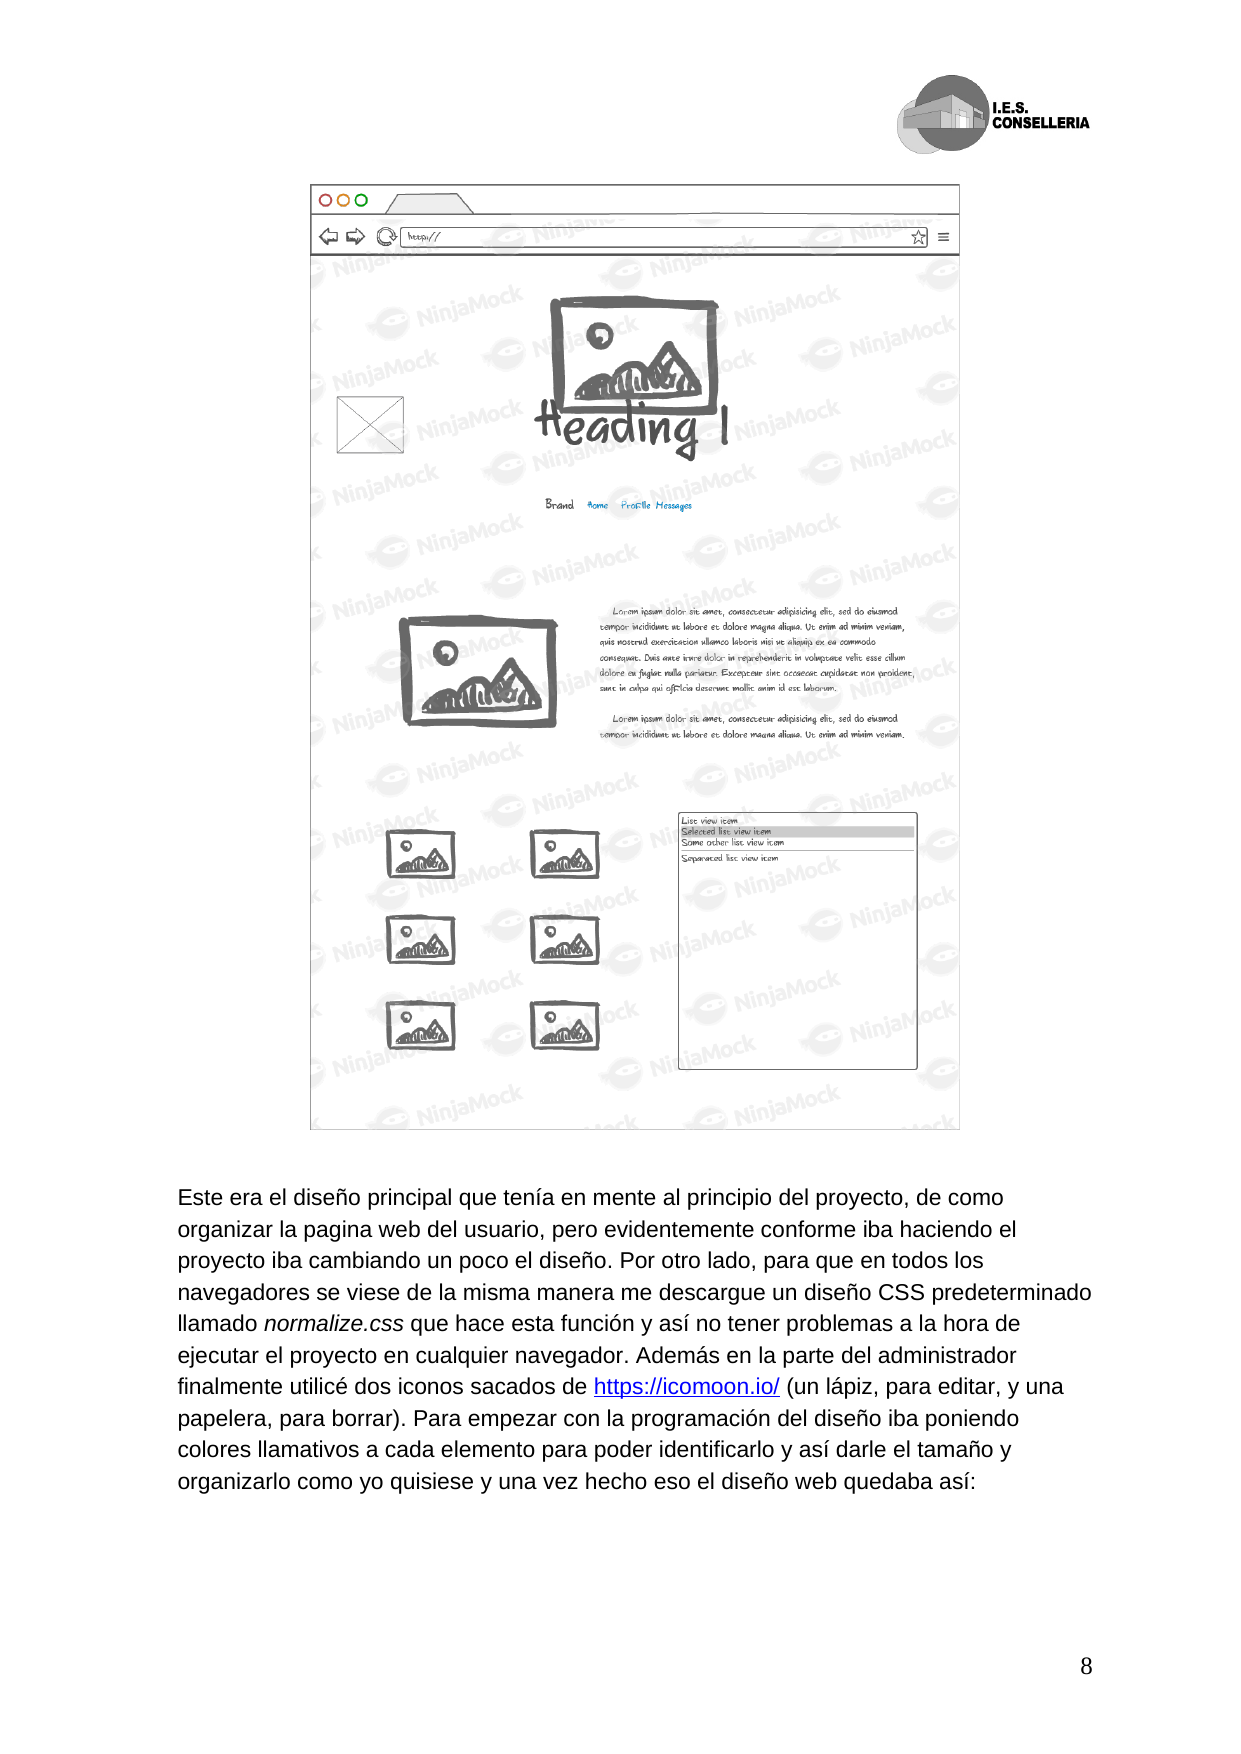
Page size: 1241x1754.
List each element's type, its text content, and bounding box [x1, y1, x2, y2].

picture [310, 184, 960, 1130]
text Este era el diseño principal que tenía en mente al principio del proyecto, de como organizar la pagina web del usuario, pero evidentemente conforme iba haciendo el proyecto iba cambiando un poco el diseño. Por otro lado, para que en todos los navegadores se viese de la misma manera me descargue un diseño CSS predeterminado llamado normalize.css que hace esta función y así no tener problemas a la hora de ejecutar el proyecto en cualquier navegador. Además en la parte del administrador finalmente utilicé dos iconos sacados de https://icomoon.io/ (un lápiz, para editar, y una papelera, para borrar). Para empezar con la programación del diseño iba poniendo colores llamativos a cada elemento para poder identificarlo y así darle el tamaño y organizarlo como yo quisiese y una vez hecho eso el diseño web quedaba así: [177, 1184, 1092, 1494]
picture [894, 73, 1093, 155]
